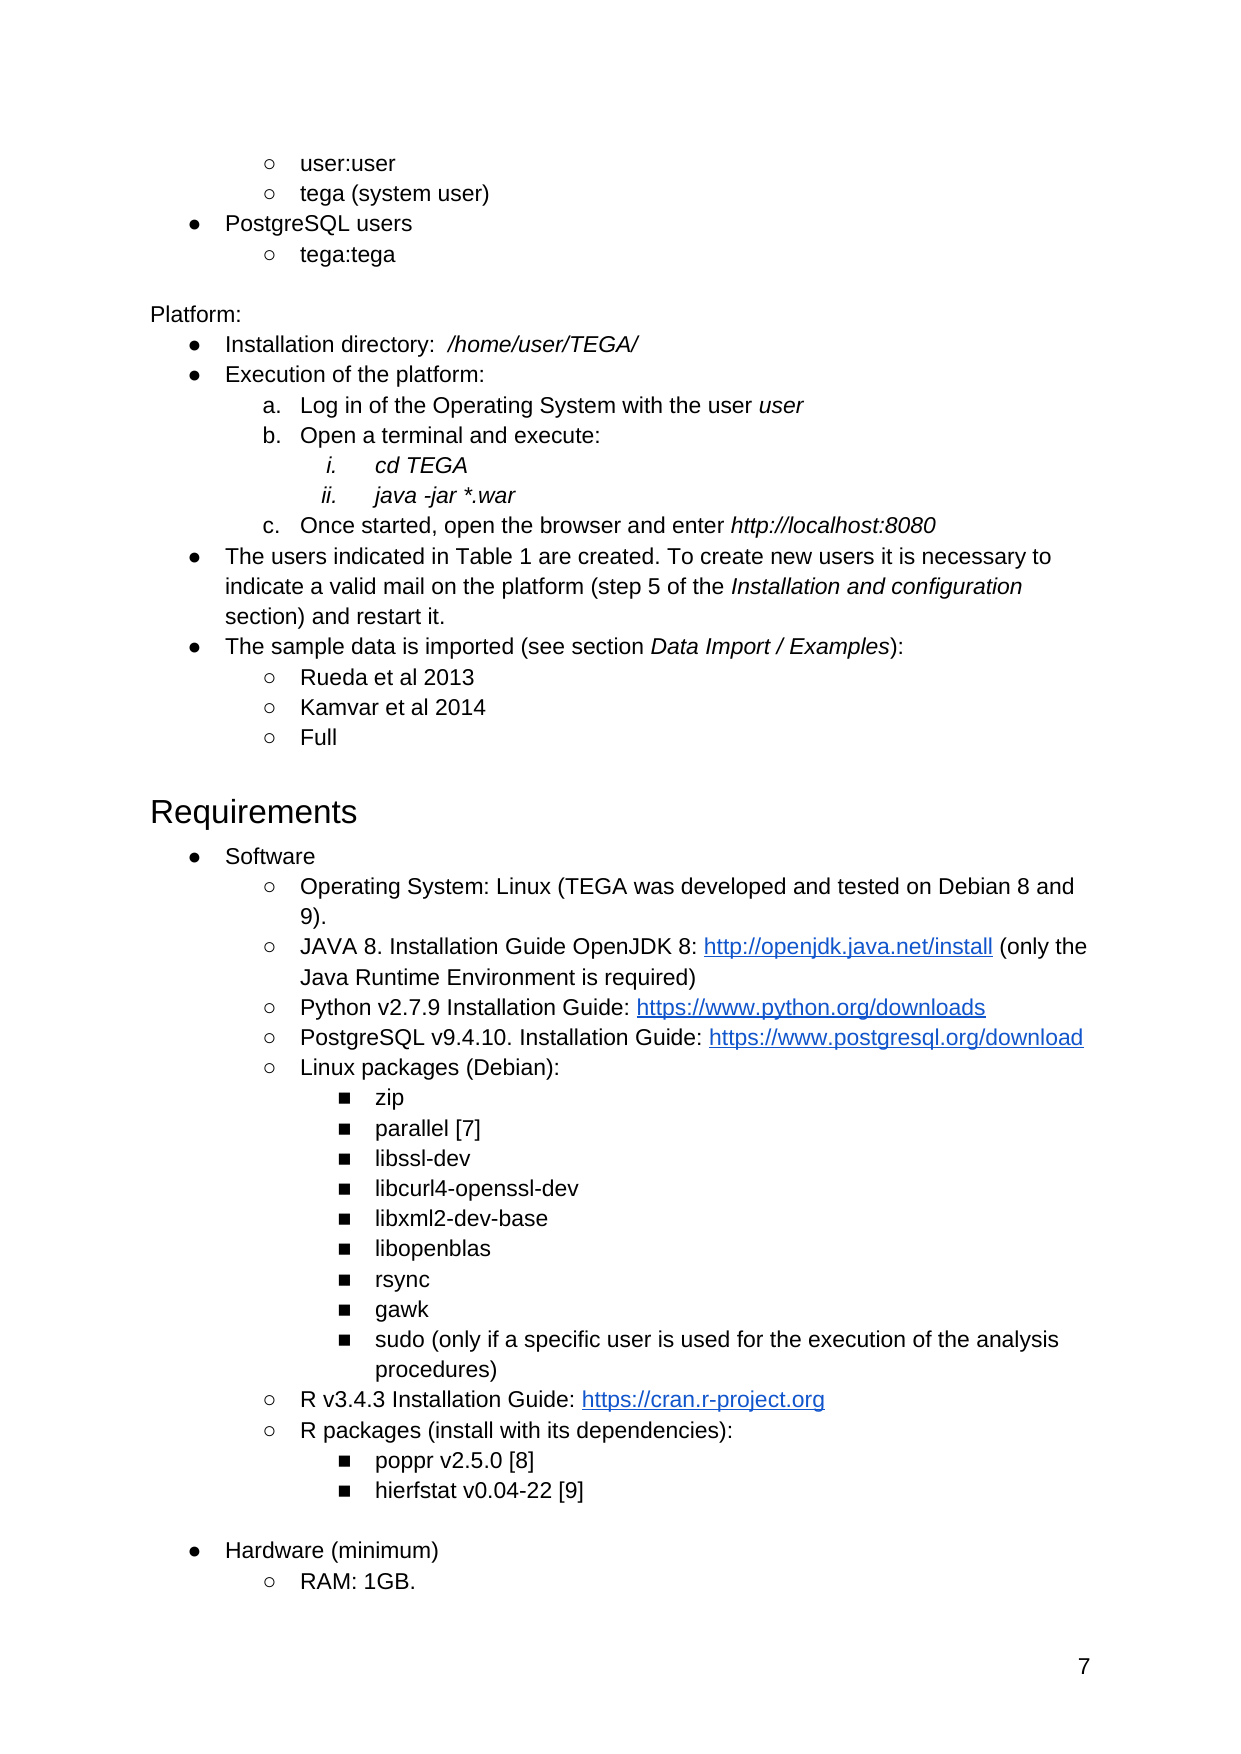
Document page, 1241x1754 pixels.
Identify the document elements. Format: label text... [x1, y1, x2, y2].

list poppr v2.5.0 [8] [337, 1447, 1090, 1473]
list tega:tega [262, 241, 1090, 267]
list zip [337, 1084, 1090, 1111]
list java -jar *.war [337, 482, 1090, 509]
list Rueda et al 2013 [262, 663, 1090, 690]
list R v3.4.3 Installation Guide: https://cran.r-project.org [262, 1386, 1090, 1413]
text Platform: [150, 301, 1090, 327]
list gawk [337, 1296, 1090, 1322]
list Kamvar et al 2014 [262, 694, 1090, 720]
list Installation directory: /home/user/TEGA/ [187, 331, 1090, 358]
list sudo (only if a specific user is used for the execution of the analysis procedures) [337, 1326, 1090, 1382]
list Log in of the Operating System with the user user [262, 392, 1090, 418]
list libxml2-dev-base [337, 1205, 1090, 1231]
list PostgreSQL users [187, 210, 1090, 237]
list Hardware (minimum) [187, 1537, 1090, 1564]
list RAM: 1GB. [262, 1568, 1090, 1594]
list rsync [337, 1266, 1090, 1292]
list The users indicated in Table 1 are created. To create new users it is necessary to indicate a valid mail on the platform (step 5 of the Installation and configuration section) and restart it. [187, 543, 1090, 629]
list Execution of the platform: [187, 361, 1090, 388]
list Python v2.7.9 Installation Guide: https://www.python.org/downloads [262, 994, 1090, 1020]
list user:user [262, 150, 1090, 176]
list Linux packages (Debian): [262, 1054, 1090, 1080]
list JAVA 8. Installation Guide OpenJDK 8: http://openjdk.java.net/install (only the Java Runtime Environment is required) [262, 933, 1090, 990]
list libcurl4-openssl-dev [337, 1175, 1090, 1201]
list Operating System: Linux (TEGA was developed and tested on Debian 8 and 9). [262, 873, 1090, 929]
list PostgreSQL v9.4.10. Installation Guide: https://www.postgresql.org/download [262, 1024, 1090, 1050]
list libopenblas [337, 1235, 1090, 1262]
list Full [262, 724, 1090, 750]
list cd TEGA [337, 452, 1090, 478]
list R packages (install with its dependencies): [262, 1417, 1090, 1443]
list tega (system user) [262, 180, 1090, 207]
subtitle Requirements [150, 792, 1090, 830]
list libssl-dev [337, 1145, 1090, 1171]
list Once started, open the browser and enter http://localhost:8080 [262, 512, 1090, 539]
list Software [187, 843, 1090, 869]
list Open a terminal and execute: [262, 422, 1090, 448]
list hierfstat v0.04-22 [9] [337, 1477, 1090, 1503]
list The sample data is imported (see section Data Import / Examples): [187, 633, 1090, 660]
list parallel [7] [337, 1114, 1090, 1141]
